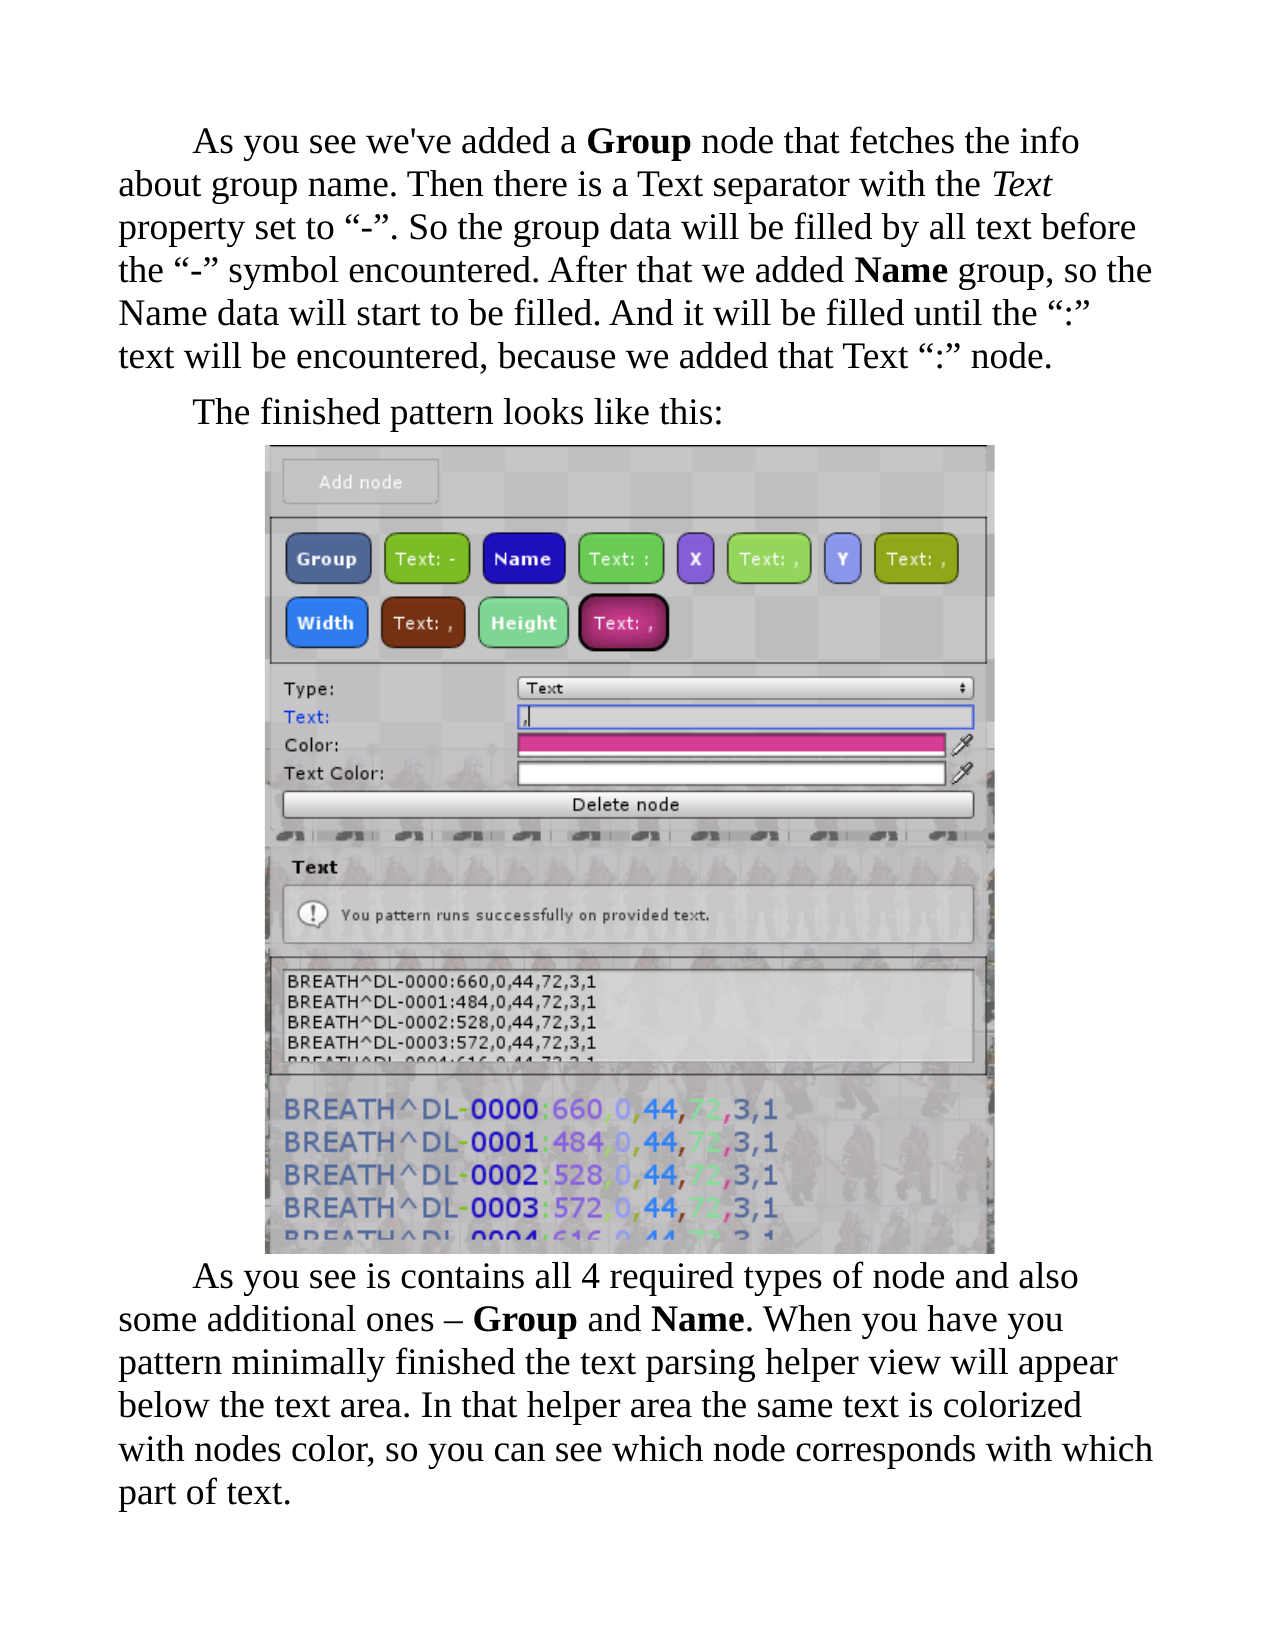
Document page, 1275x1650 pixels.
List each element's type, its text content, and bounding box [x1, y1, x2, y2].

text As you see is contains all 4 required types of node and also some additional ones – Group and Name. When you have you pattern minimally finished the text parsing helper view will appear below the text area. In that helper area the same text is colorized with nodes color, so you can see which node corresponds with which part of text. [118, 445, 1157, 1512]
picture [264, 445, 995, 1254]
text The finished pattern looks like this: [118, 389, 1157, 432]
text As you see we've added a Group node that fetches the info about group name. Then there is a Text separator with the Text property set to “-”. So the group data will be filled by all text before the “-” symbol encountered. After that we added Name group, so the Name data will start to be filled. And it will be filled until the “:” text will be encountered, because we added that Text “:” node. [118, 118, 1157, 377]
